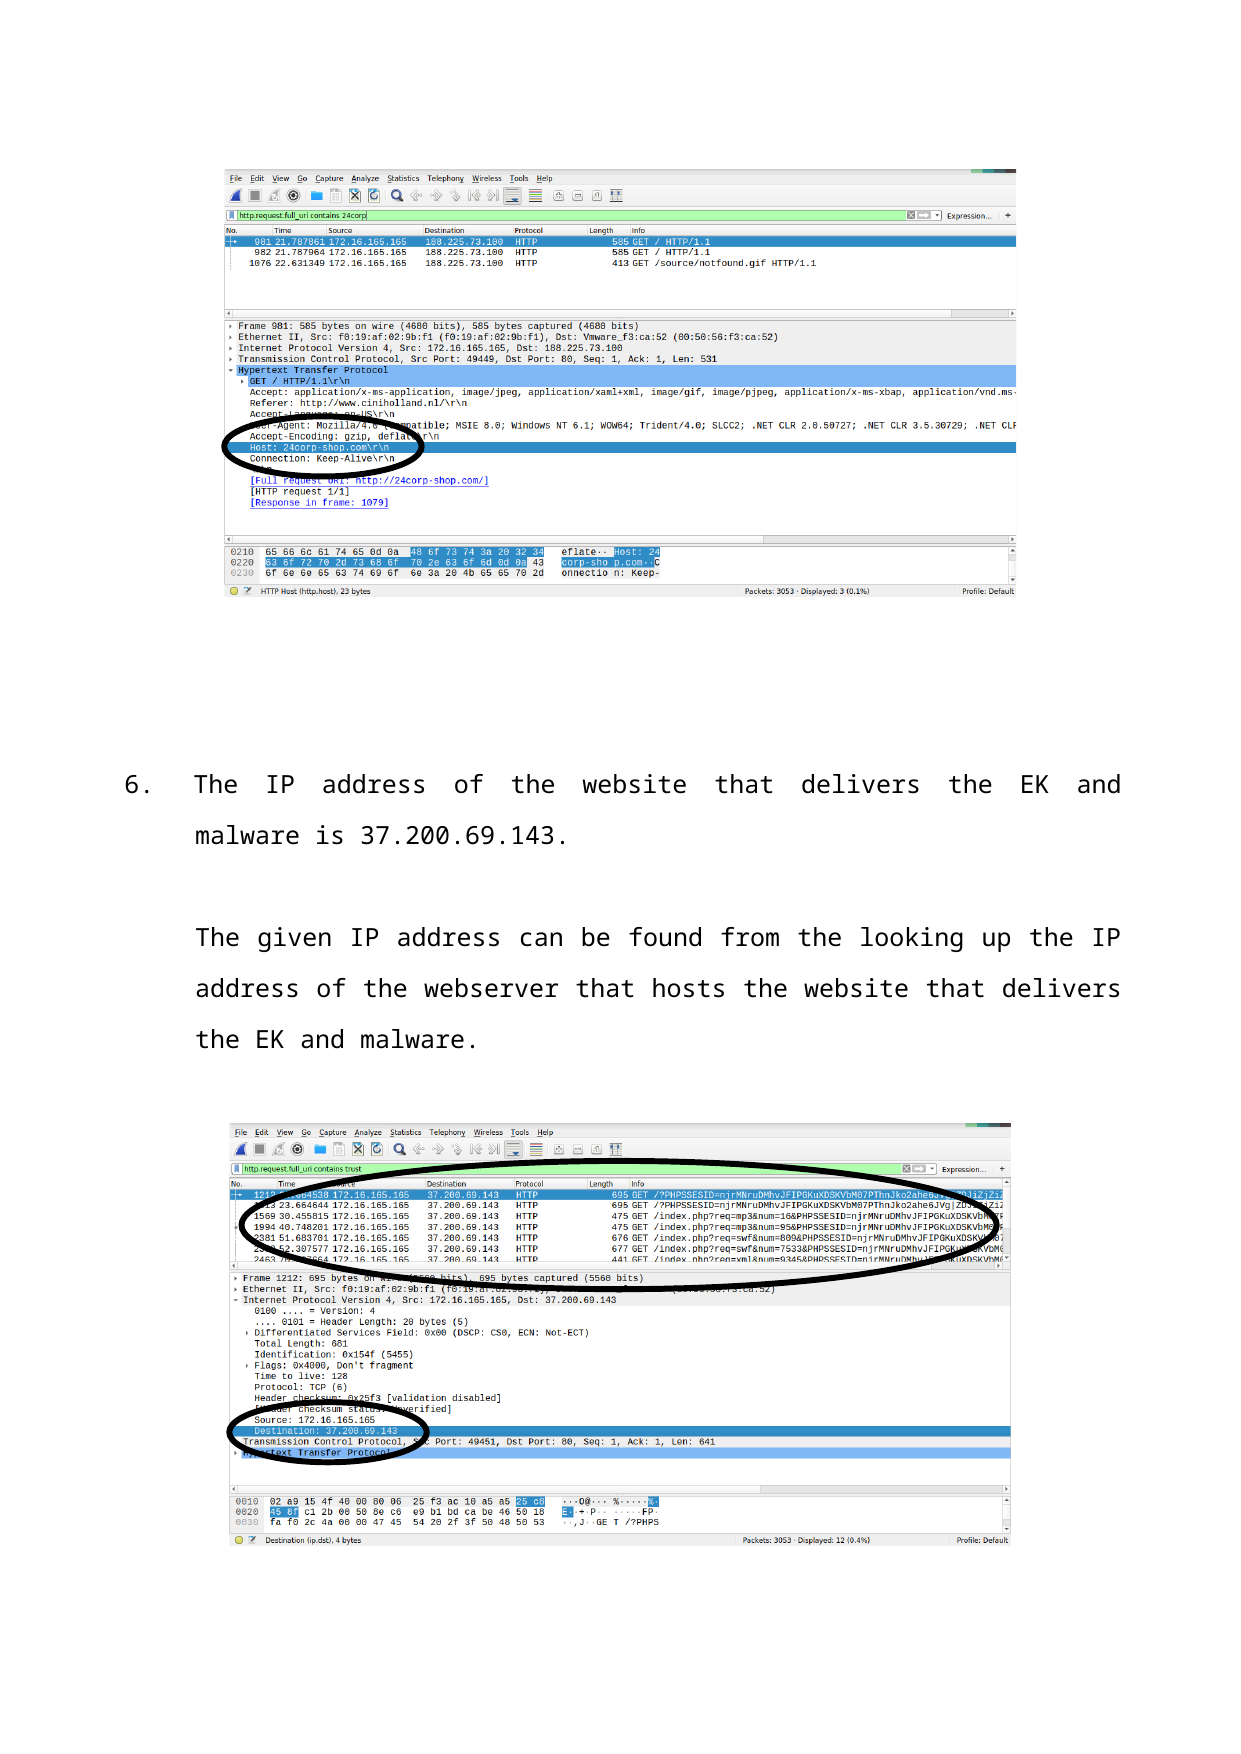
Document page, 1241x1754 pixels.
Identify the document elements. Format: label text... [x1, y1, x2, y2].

picture [233, 1406, 423, 1459]
picture [229, 1123, 1011, 1546]
picture [224, 169, 1017, 597]
list The IP address of the website that delivers the EK and malware is 37.200.69.143. [124, 766, 1122, 852]
picture [228, 420, 418, 473]
text The given IP address can be found from the looking up the IP address of the webserver that hosts the website that delivers the EK and malware. [195, 919, 1122, 1056]
